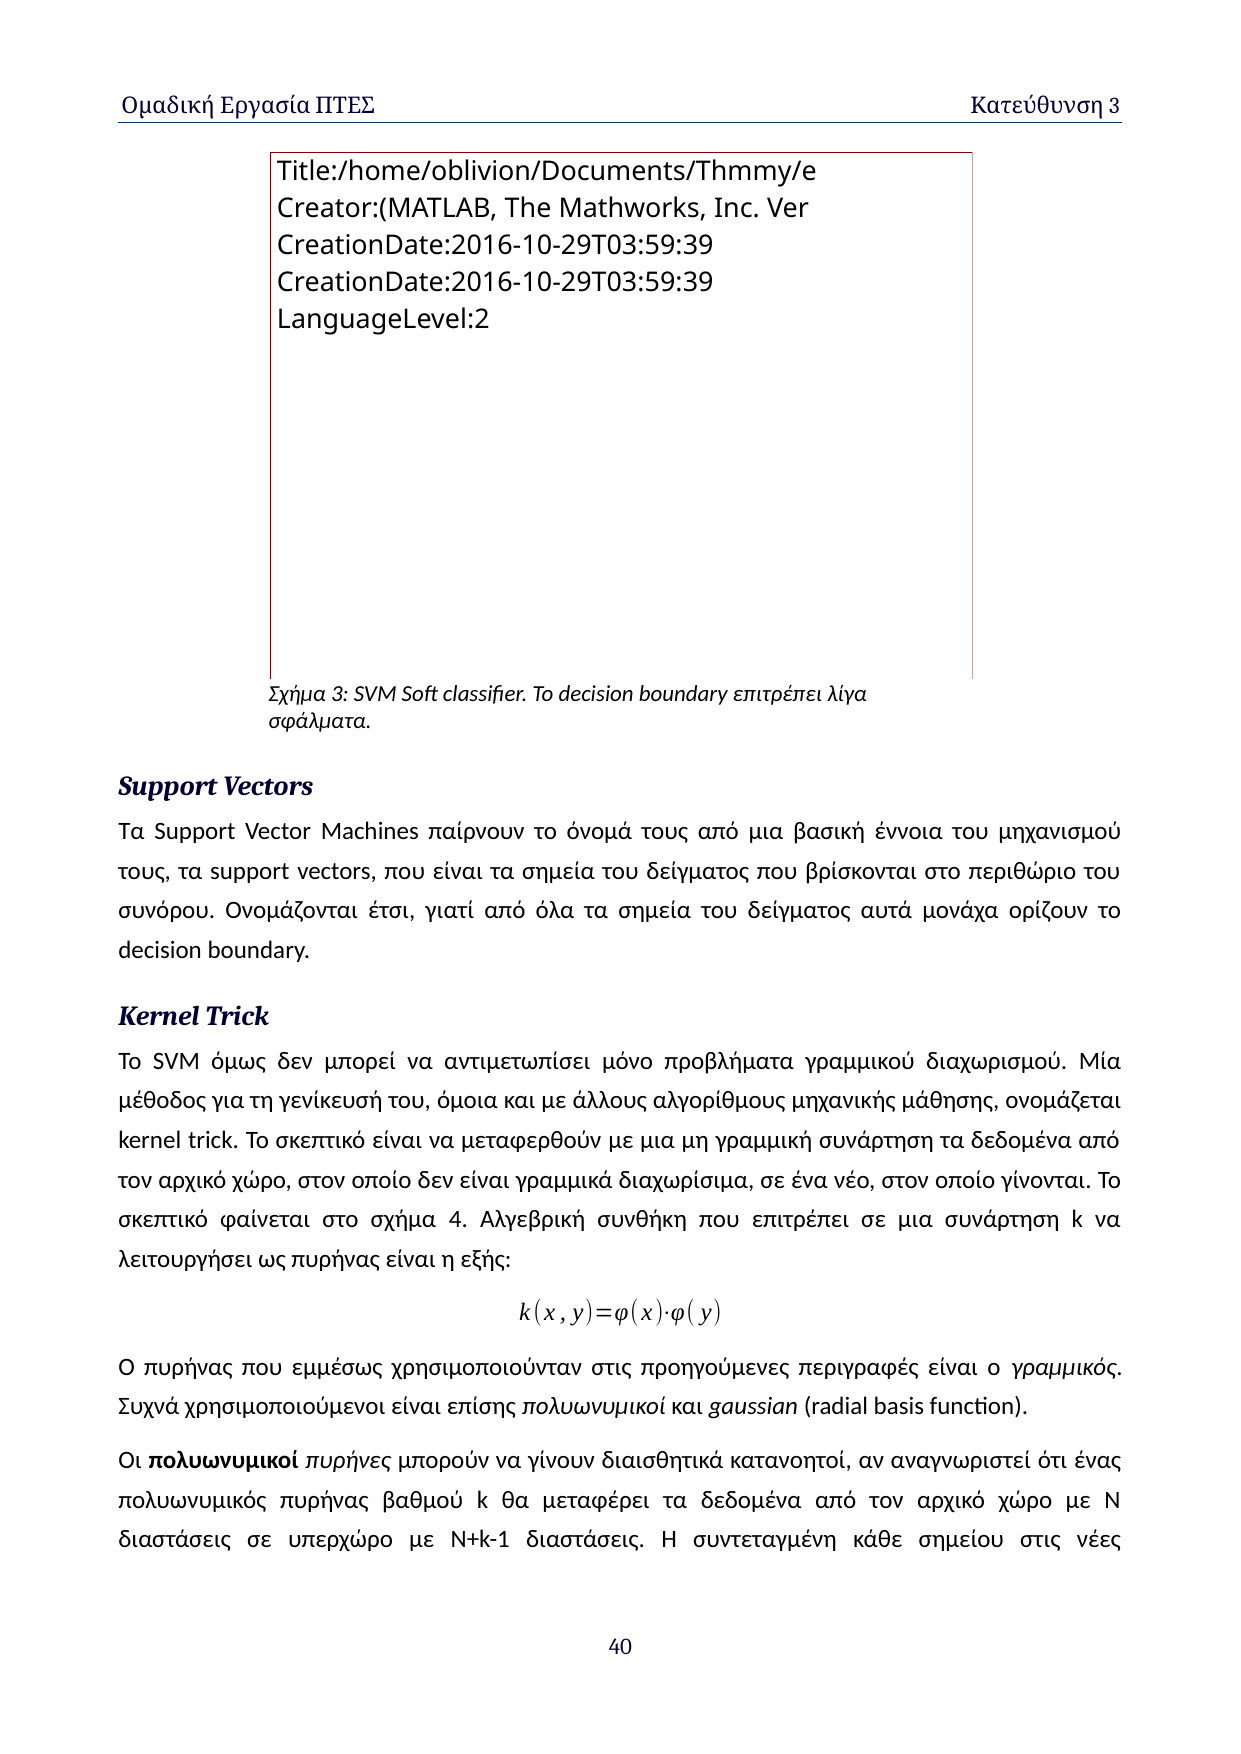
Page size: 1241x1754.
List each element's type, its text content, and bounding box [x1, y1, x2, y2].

text Οι πολυωνυμικοί πυρήνες μπορούν να γίνουν διαισθητικά κατανοητοί, αν αναγνωριστεί ότι ένας πολυωνυμικός πυρήνας βαθμού k θα μεταφέρει τα δεδομένα από τον αρχικό χώρο με N διαστάσεις σε υπερχώρο με N+k-1 διαστάσεις. Η συντεταγμένη κάθε σημείου στις νέες [118, 1444, 1122, 1554]
text Τα Support Vector Machines παίρνουν το όνομά τους από μια βασική έννοια του μηχανισμού τους, τα support vectors, που είναι τα σημεία του δείγματος που βρίσκονται στο περιθώριο του συνόρου. Ονομάζονται έτσι, γιατί από όλα τα σημεία του δείγματος αυτά μονάχα ορίζουν το decision boundary. [118, 815, 1122, 964]
text Ο πυρήνας που εμμέσως χρησιμοποιούνταν στις προηγούμενες περιγραφές είναι ο γραμμικός. Συχνά χρησιμοποιούμενοι είναι επίσης πολυωνυμικοί και gaussian (radial basis function). [118, 1351, 1122, 1421]
subtitle Kernel Trick [118, 1001, 1122, 1032]
subtitle Support Vectors [118, 771, 1122, 803]
text Σχήμα 3: SVM Soft classifier. Το decision boundary επιτρέπει λίγα σφάλματα. [268, 150, 972, 735]
text Το SVM όμως δεν μπορεί να αντιμετωπίσει μόνο προβλήματα γραμμικού διαχωρισμού. Μία μέθοδος για τη γενίκευσή του, όμοια και με άλλους αλγορίθμους μηχανικής μάθησης, ονομάζεται kernel trick. Το σκεπτικό είναι να μεταφερθούν με μια μη γραμμική συνάρτηση τα δεδομένα από τον αρχικό χώρο, στον οποίο δεν είναι γραμμικά διαχωρίσιμα, σε ένα νέο, στον οποίο γίνονται. Το σκεπτικό φαίνεται στο σχήμα 4. Αλγεβρική συνθήκη που επιτρέπει σε μια συνάρτηση k να λειτουργήσει ως πυρήνας είναι η εξής: [118, 1045, 1122, 1273]
